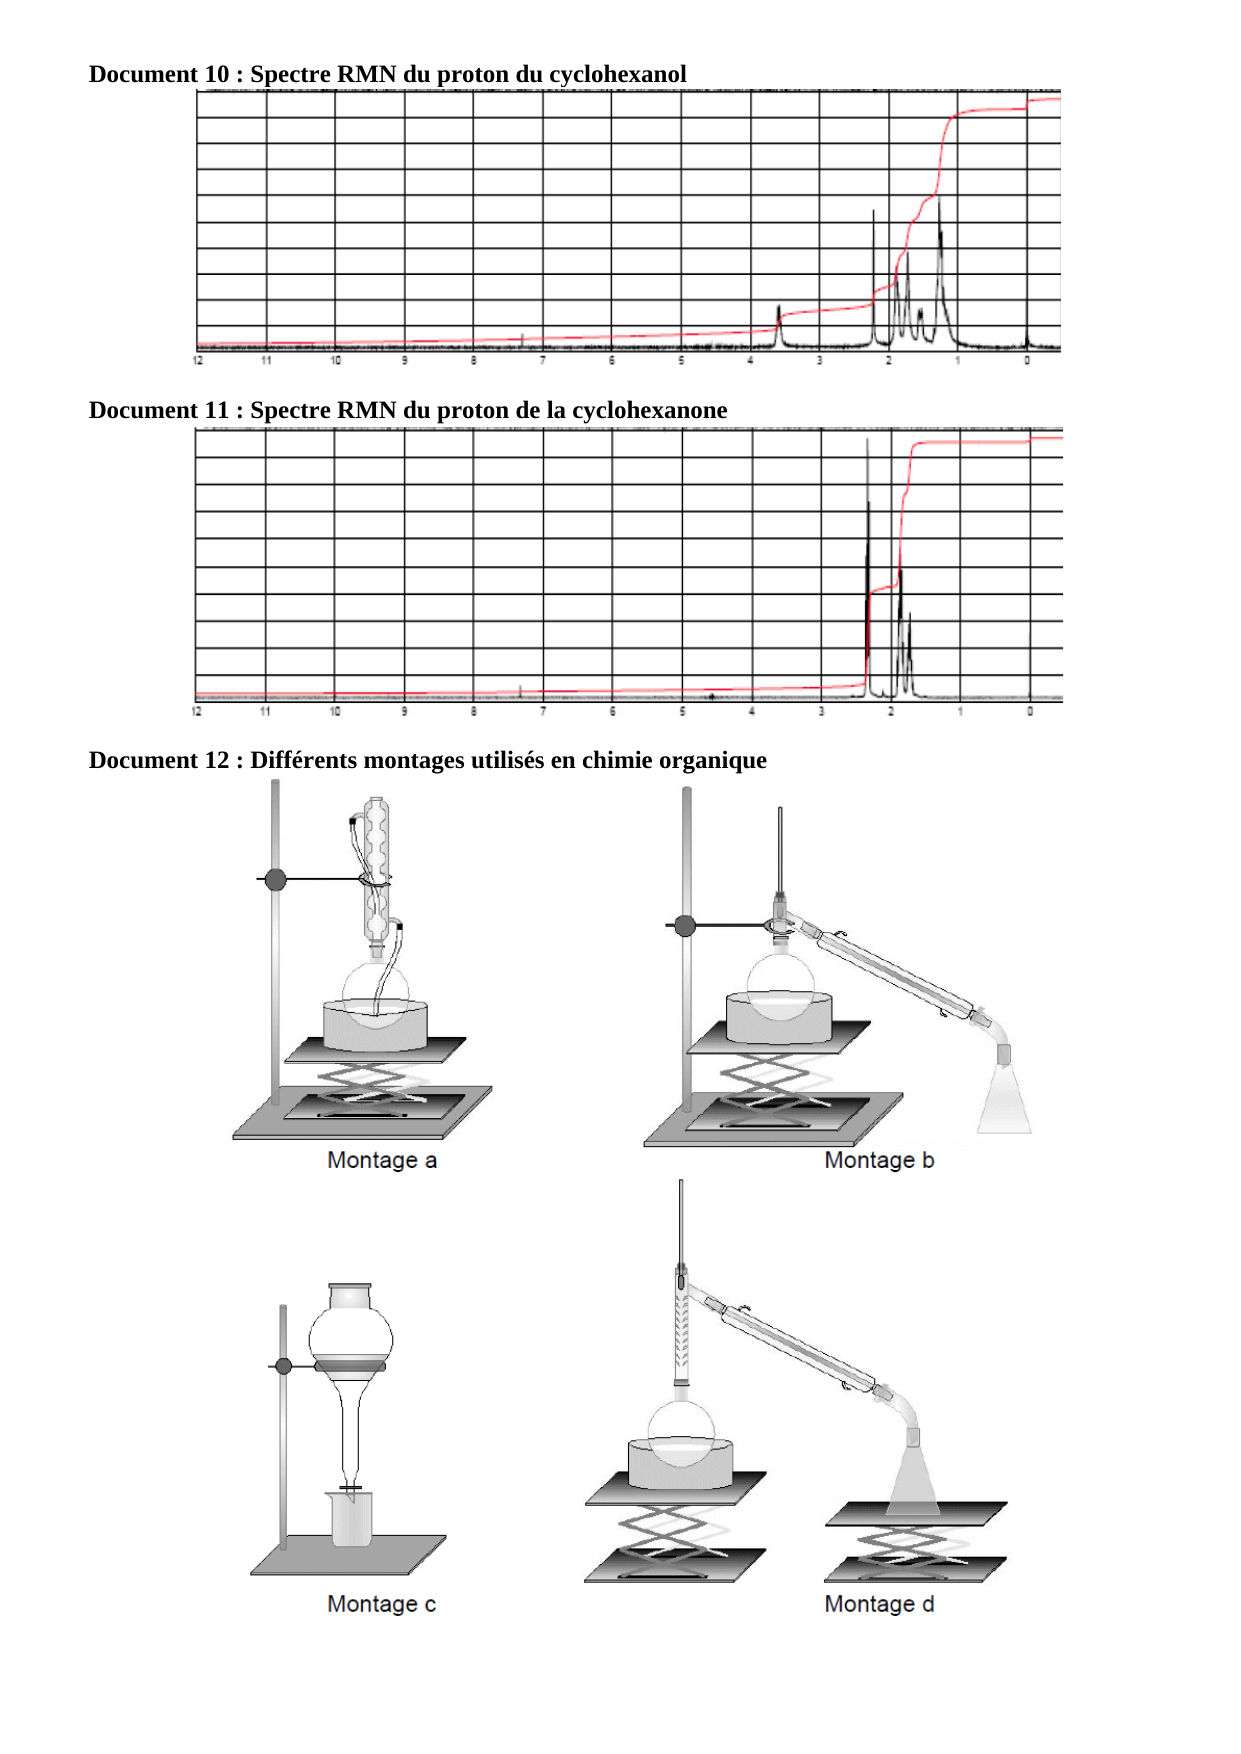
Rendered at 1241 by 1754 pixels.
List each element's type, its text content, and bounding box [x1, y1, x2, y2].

text Document 10 : Spectre RMN du proton du cyclohexanol [88, 59, 1166, 88]
text Document 12 : Différents montages utilisés en chimie organique [88, 745, 1166, 774]
text Document 11 : Spectre RMN du proton de la cyclohexanone [88, 395, 1166, 424]
